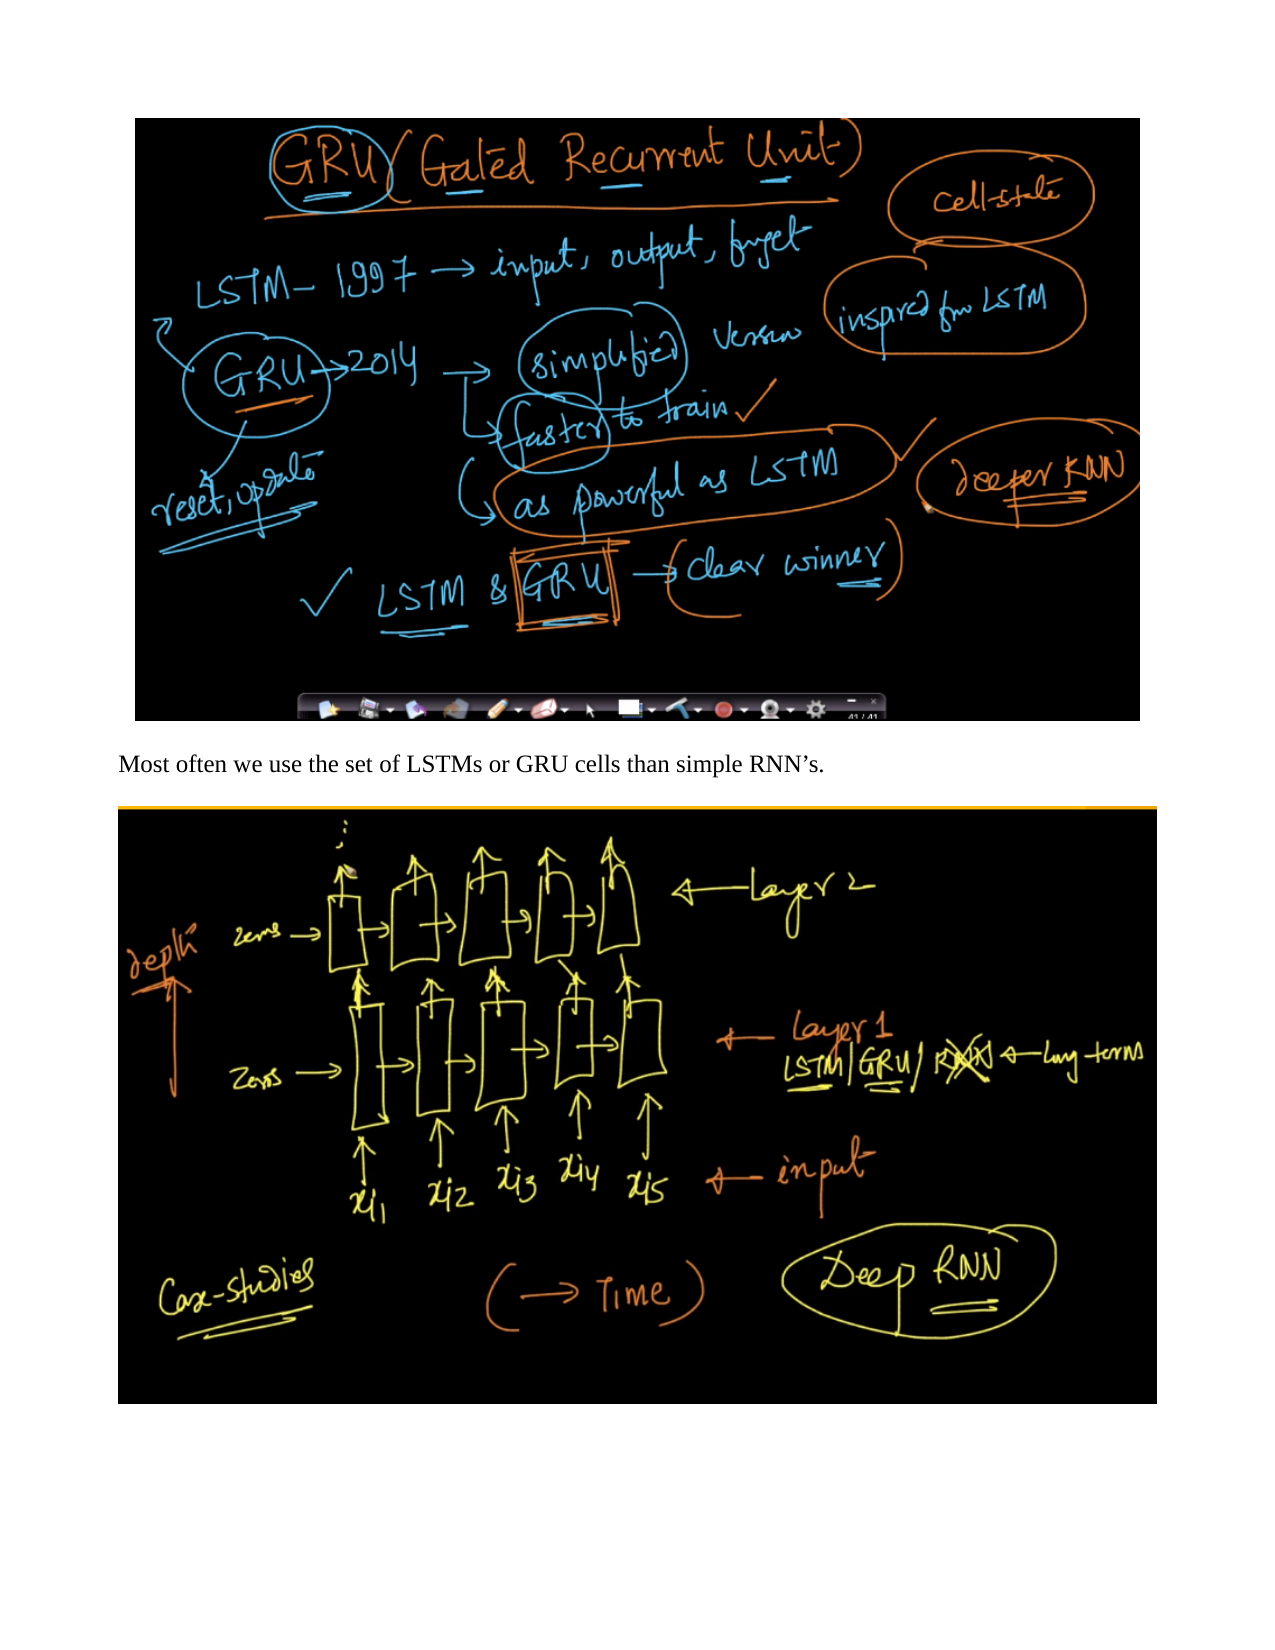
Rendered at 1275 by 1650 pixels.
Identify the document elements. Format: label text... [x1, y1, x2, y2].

text Most often we use the set of LSTMs or GRU cells than simple RNN’s. [118, 749, 1157, 778]
picture [135, 118, 1140, 721]
picture [118, 806, 1157, 1404]
